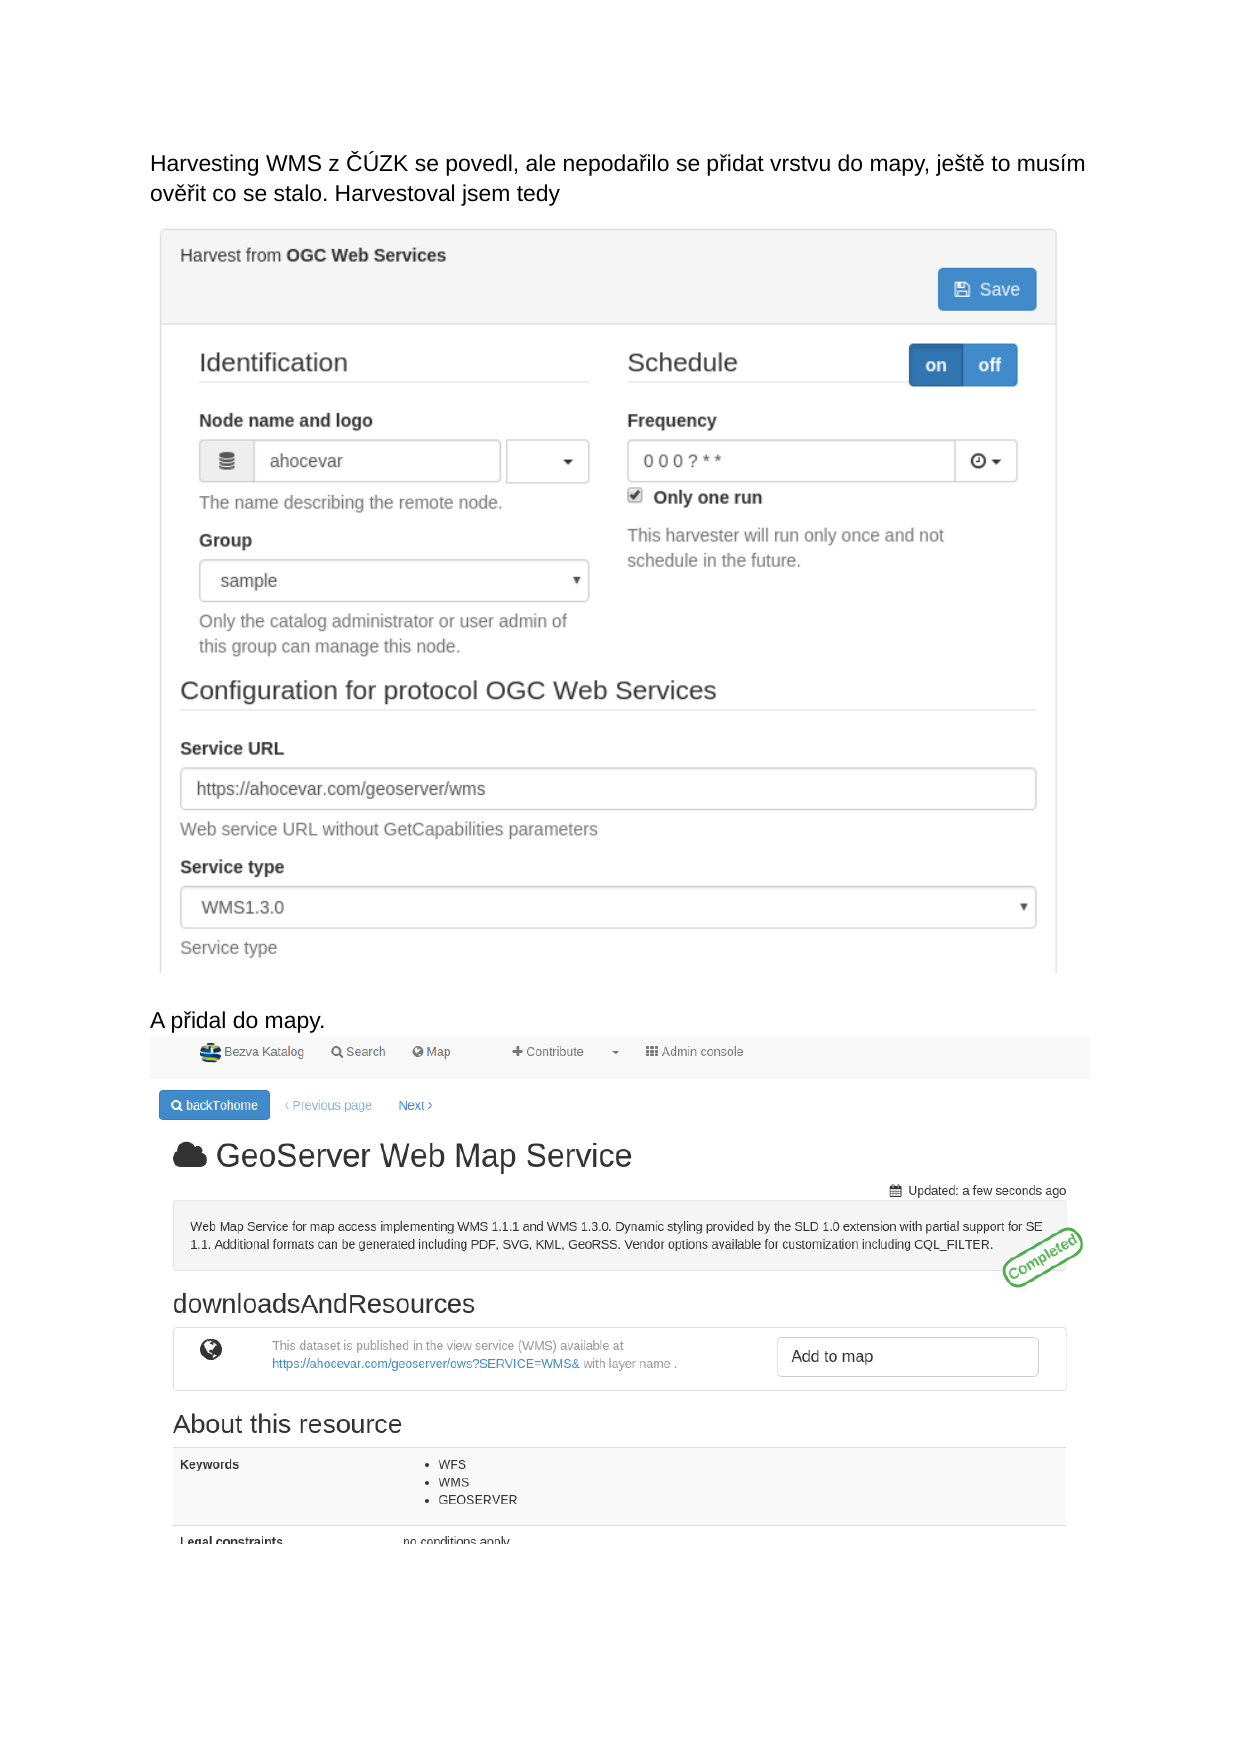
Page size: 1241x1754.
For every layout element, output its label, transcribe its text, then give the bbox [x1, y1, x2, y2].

text A přidal do mapy. [150, 1007, 1090, 1033]
picture [150, 210, 1091, 973]
picture [150, 1037, 1091, 1544]
text Harvesting WMS z ČÚZK se povedl, ale nepodařilo se přidat vrstvu do mapy, ještě to musím ověřit co se stalo. Harvestoval jsem tedy [150, 150, 1090, 210]
